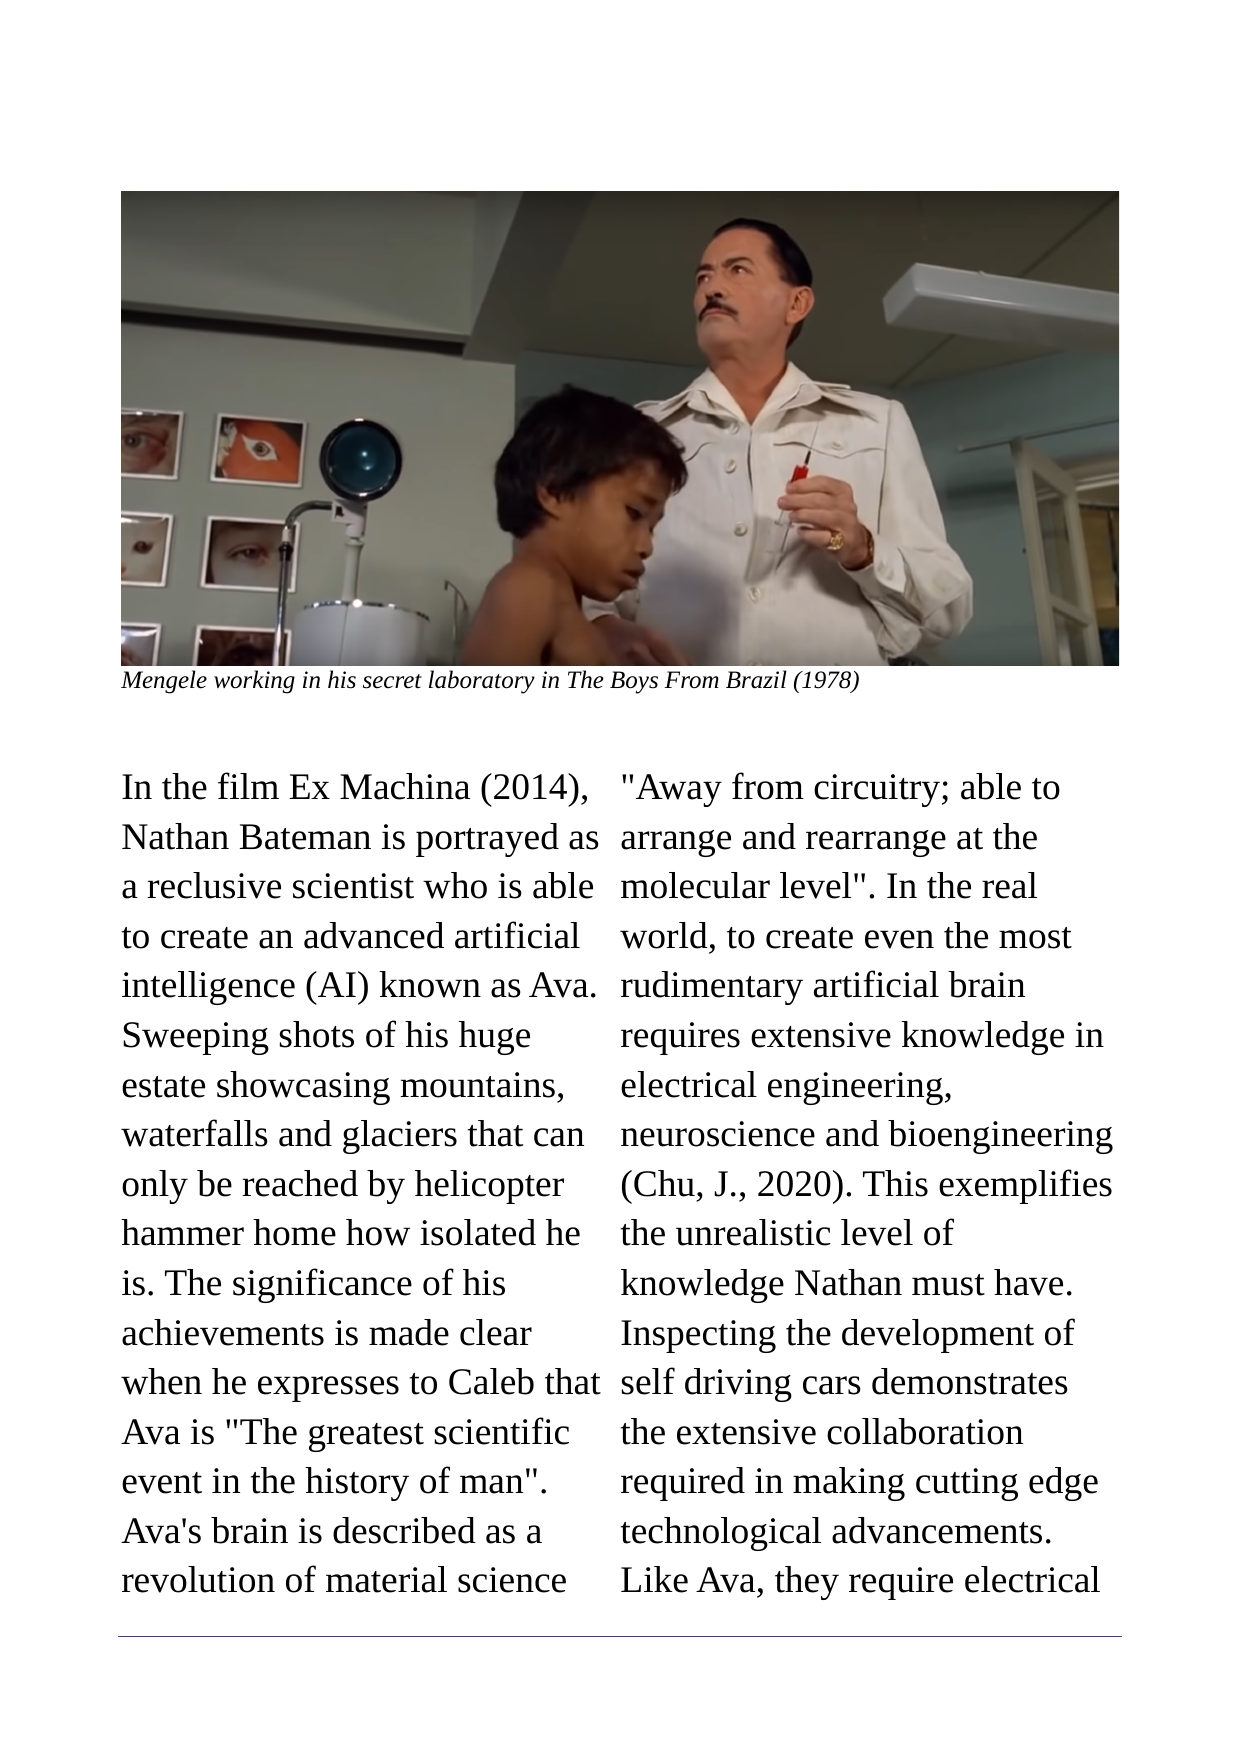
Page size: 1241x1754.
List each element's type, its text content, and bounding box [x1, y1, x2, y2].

picture [121, 191, 1120, 666]
text Mengele working in his secret laboratory in The Boys From Brazil (1978) [121, 666, 1119, 694]
text In the film Ex Machina (2014), Nathan Bateman is portrayed as a reclusive scientist who is able to create an advanced artificial intelligence (AI) known as Ava. Sweeping shots of his huge estate showcasing mountains, waterfalls and glaciers that can only be reached by helicopter hammer home how isolated he is. The significance of his achievements is made clear when he expresses to Caleb that Ava is "The greatest scientific event in the history of man". Ava's brain is described as a revolution of material science "Away from circuitry; able to arrange and rearrange at the molecular level". In the real world, to create even the most rudimentary artificial brain requires extensive knowledge in electrical engineering, neuroscience and bioengineering (Chu, J., 2020). This exemplifies the unrealistic level of knowledge Nathan must have. Inspecting the development of self driving cars demonstrates the extensive collaboration required in making cutting edge technological advancements. Like Ava, they require electrical engineers to develop complex hardware and sensor arrays, computer science specialists for advanced algorithms and AI experts for autonomous operation (Y Mobility Team, 2023). This collaborative approach stands in stark contrast to the isolated genius of Nathan Bateman. For aspiring scientists, it's essential to understand that a successful career doesn't hinge on having all encompassing knowledge. Embracing collaboration, learning from mentors and being open to interdisciplinary teamwork are keys to success. [121, 764, 1119, 1601]
